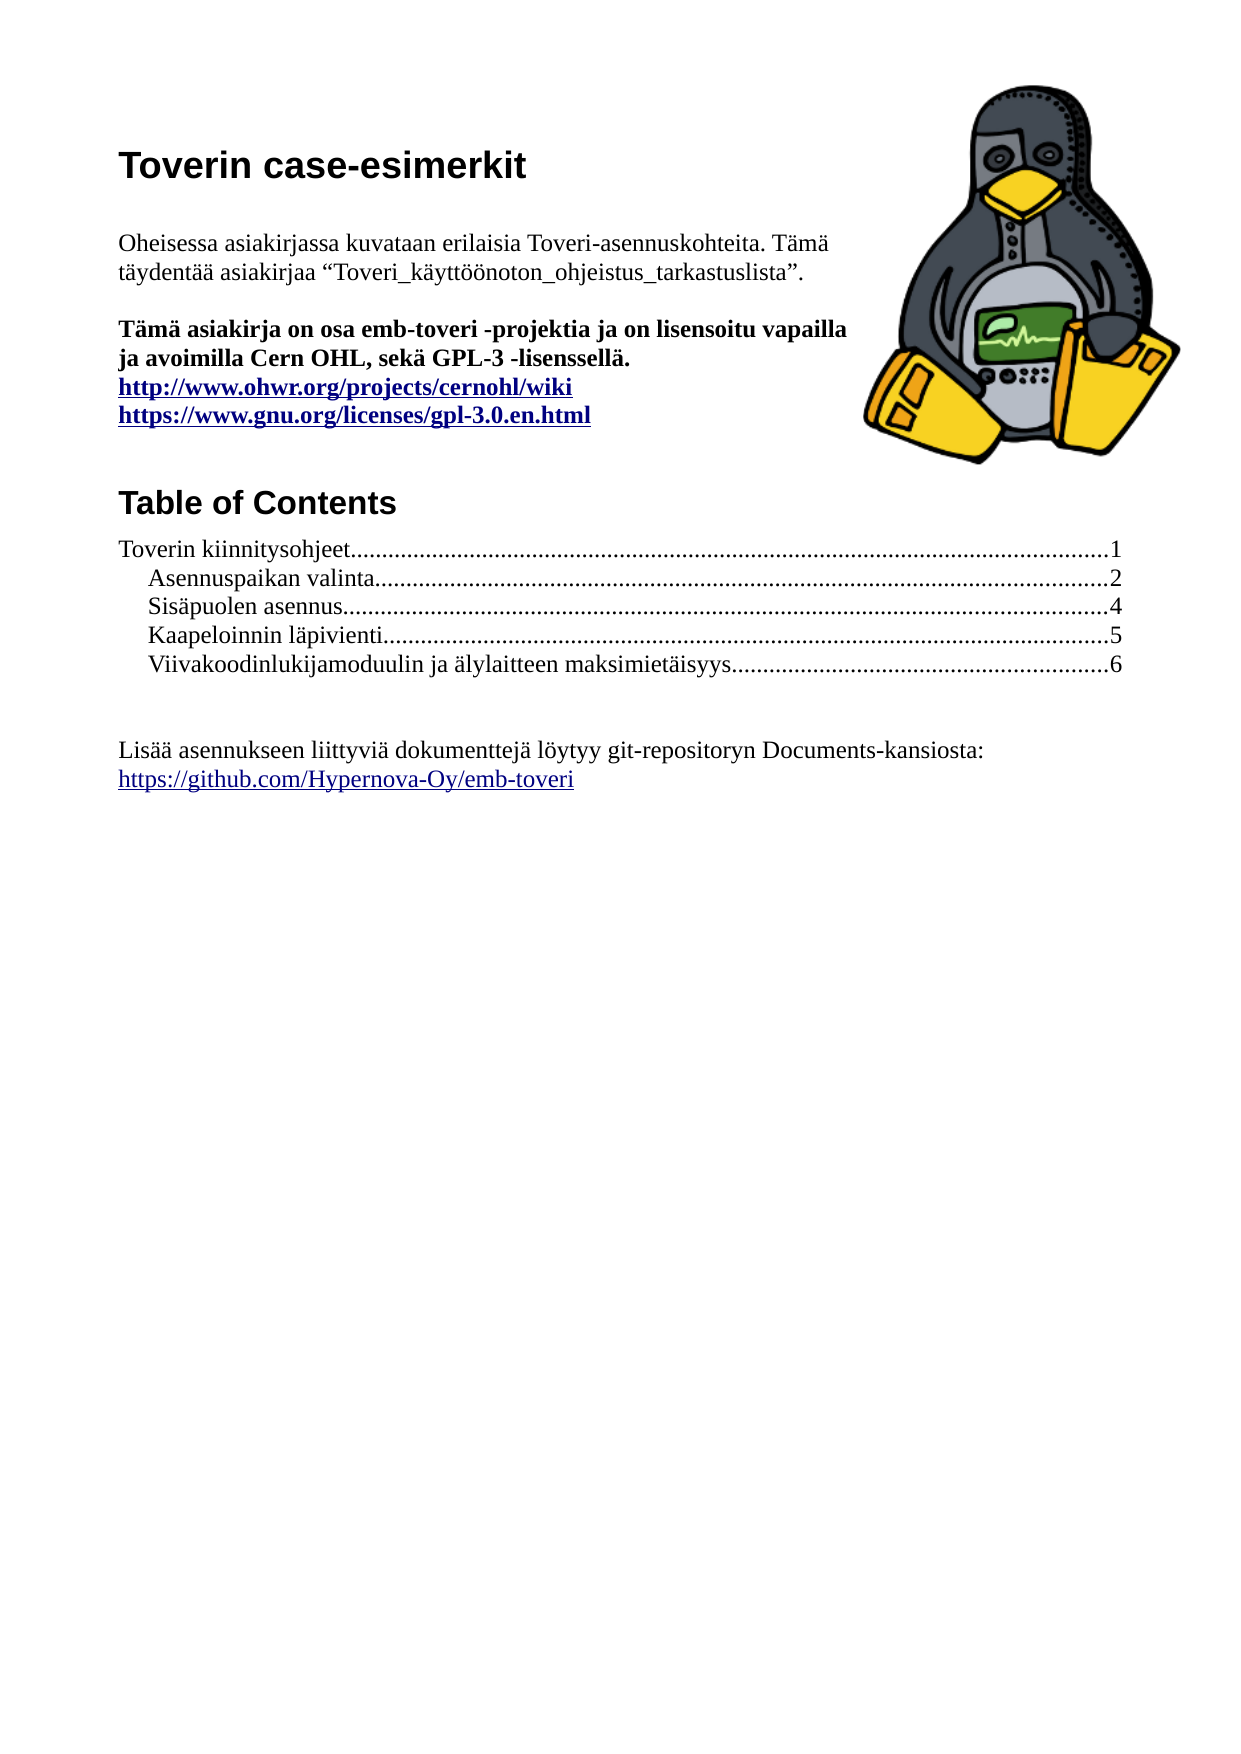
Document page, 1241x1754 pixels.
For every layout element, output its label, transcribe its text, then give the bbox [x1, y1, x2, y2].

text Asennuspaikan valinta 2 [148, 563, 1122, 591]
text Sisäpuolen asennus 4 [148, 591, 1122, 620]
subtitle Table of Contents [118, 483, 1122, 521]
text Kaapeloinnin läpivienti 5 [148, 620, 1122, 649]
text Lisää asennukseen liittyviä dokumenttejä löytyy git-repositoryn Documents-kansiosta: [118, 735, 1122, 764]
subtitle Toverin case-esimerkit [118, 143, 863, 187]
text Oheisessa asiakirjassa kuvataan erilaisia Toveri-asennuskohteita. Tämä täydentää asiakirjaa “Toveri_käyttöönoton_ohjeistus_tarkastuslista”. [118, 228, 863, 286]
picture [863, 63, 1181, 487]
text Toverin kiinnitysohjeet 1 [118, 534, 1122, 563]
text Tämä asiakirja on osa emb-toveri -projektia ja on lisensoitu vapailla ja avoimilla Cern OHL, sekä GPL-3 -lisenssellä. http://www.ohwr.org/projects/cernohl/wiki https://www.gnu.org/licenses/gpl-3.0.en.html [118, 314, 863, 429]
text Viivakoodinlukijamoduulin ja älylaitteen maksimietäisyys 6 [148, 649, 1122, 678]
text https://github.com/Hypernova-Oy/emb-toveri [118, 764, 1122, 793]
